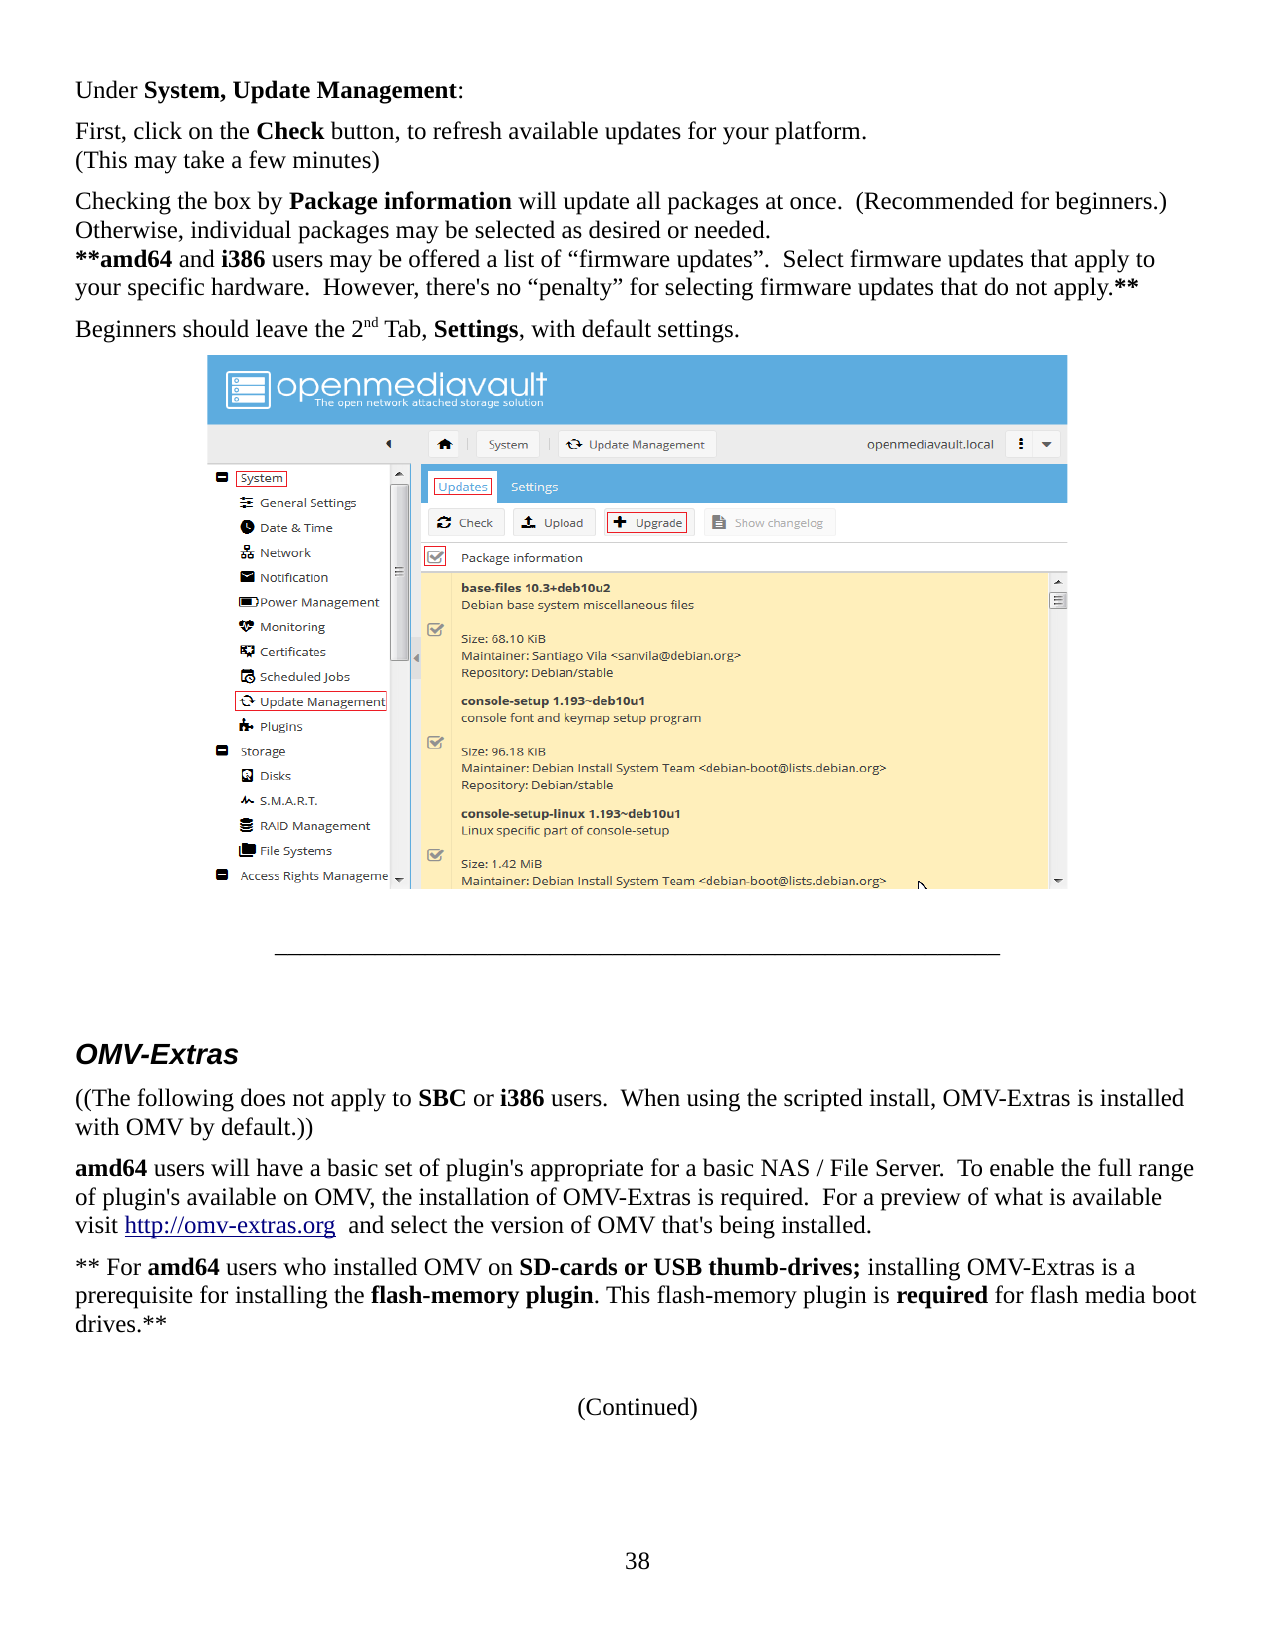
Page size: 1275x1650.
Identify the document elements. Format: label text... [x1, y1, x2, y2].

text (Continued) [75, 1392, 1200, 1421]
text First, click on the Check button, to refresh available updates for your platform. (This may take a few minutes) [75, 116, 1200, 174]
text __________________________________________________________ [75, 929, 1200, 958]
text Beginners should leave the 2nd Tab, Settings, with default settings. [75, 314, 1200, 342]
text ** For amd64 users who installed OMV on SD-cards or USB thumb-drives; installing OMV-Extras is a prerequisite for installing the flash-memory plugin. This flash-memory plugin is required for flash media boot drives.** [75, 1252, 1200, 1338]
subtitle OMV-Extras [75, 1037, 1200, 1071]
text amd64 users will have a basic set of plugin's appropriate for a basic NAS / File Server. To enable the full range of plugin's available on OMV, the installation of OMV-Extras is required. For a preview of what is available visit http://omv-extras.org and select the version of OMV that's being installed. [75, 1153, 1200, 1239]
text Under System, Update Management: [75, 75, 1200, 104]
text ((The following does not apply to SBC or i386 users. When using the scripted install, OMV-Extras is installed with OMV by default.)) [75, 1083, 1200, 1141]
text Checking the box by Package information will update all packages at once. (Recommended for beginners.) Otherwise, individual packages may be selected as desired or needed. **amd64 and i386 users may be offered a list of “firmware updates”. Select firmware updates that apply to your specific hardware. However, there's no “penalty” for selecting firmware updates that do not apply.** [75, 186, 1200, 301]
